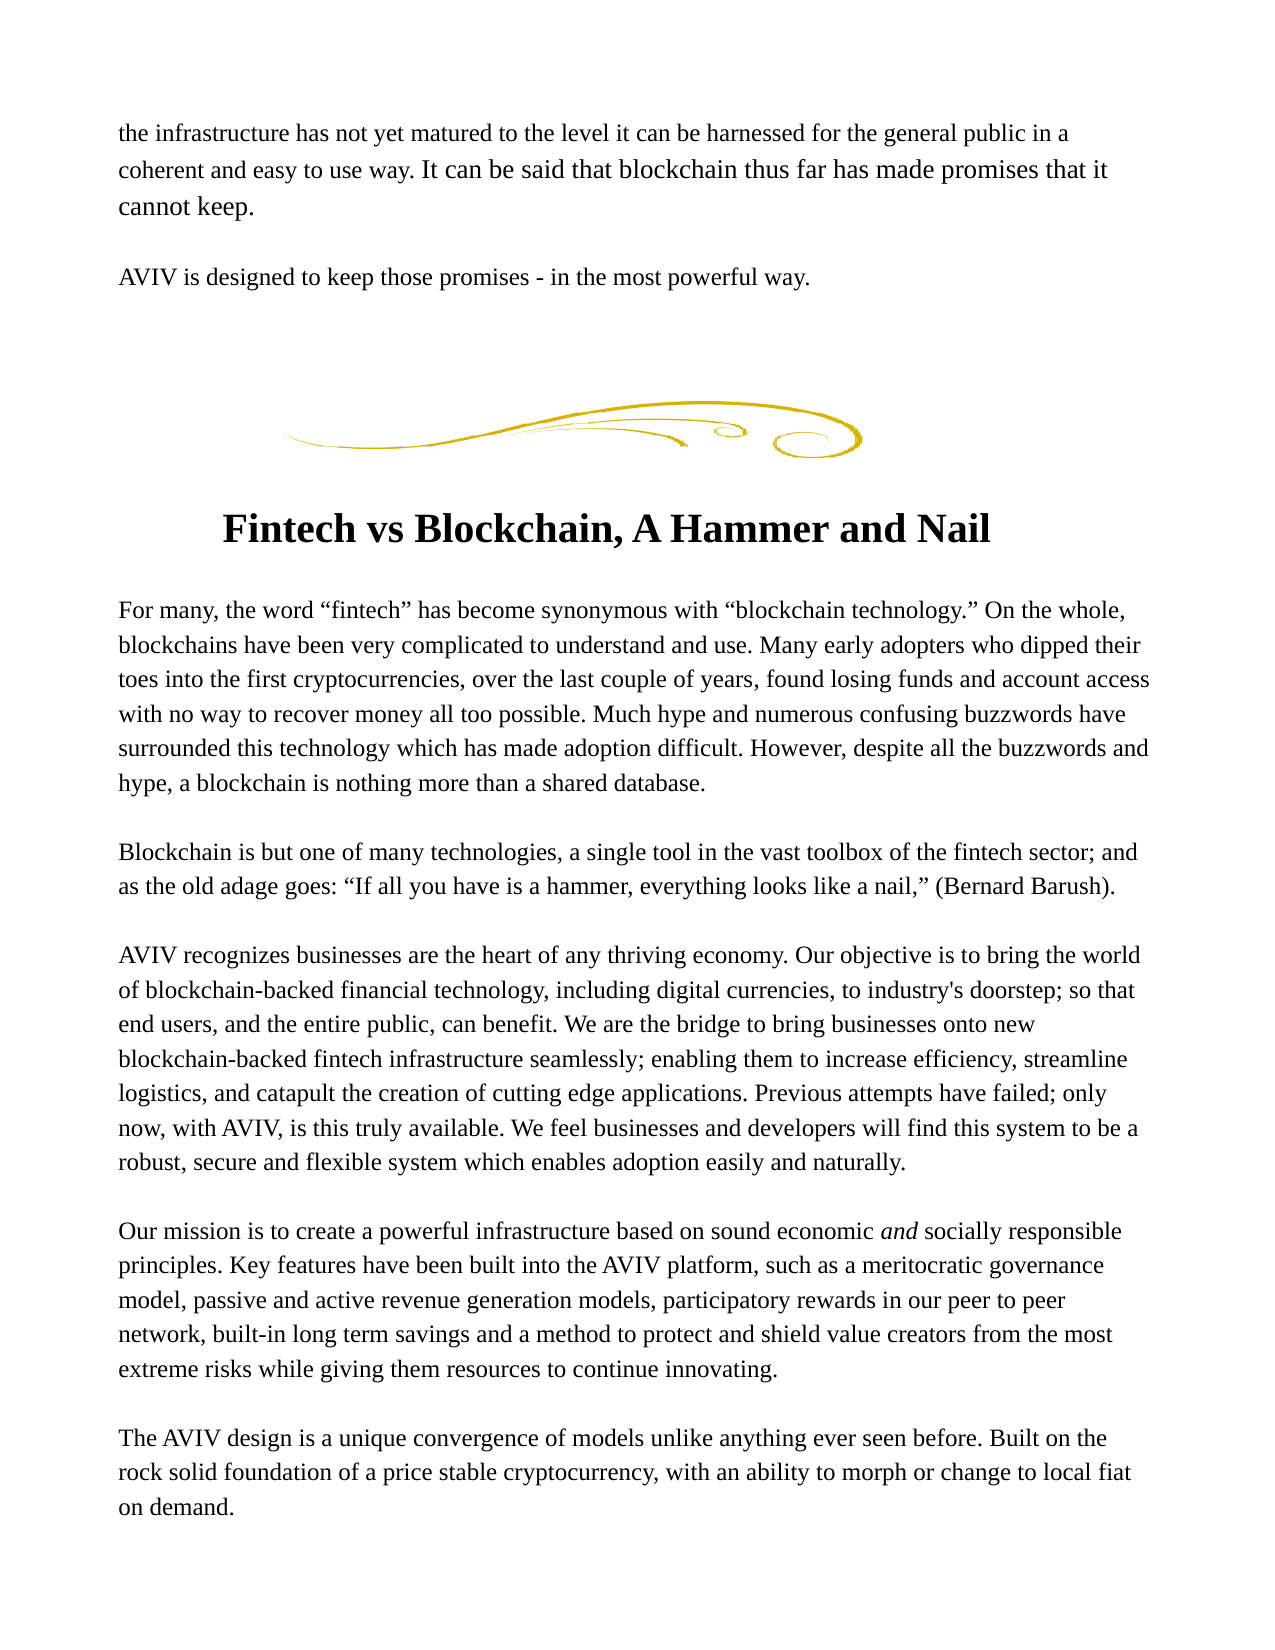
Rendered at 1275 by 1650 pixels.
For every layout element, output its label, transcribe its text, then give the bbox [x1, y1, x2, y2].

text For many, the word “fintech” has become synonymous with “blockchain technology.” On the whole, blockchains have been very complicated to understand and use. Many early adopters who dipped their toes into the first cryptocurrencies, over the last couple of years, found losing funds and account access with no way to recover money all too possible. Much hype and numerous confusing buzzwords have surrounded this technology which has made adoption difficult. However, despite all the buzzwords and hype, a blockchain is nothing more than a shared database. [118, 596, 1157, 797]
text The AVIV design is a unique convergence of models unlike anything ever seen before. Built on the rock solid foundation of a price stable cryptocurrency, with an ability to morph or change to local fiat on demand. [118, 1423, 1157, 1521]
text Fintech vs Blockchain, A Hammer and Nail [118, 503, 1157, 551]
text the infrastructure has not yet matured to the level it can be harnessed for the general public in a coherent and easy to use way. It can be said that blockchain thus far has made promises that it cannot keep. [118, 118, 1157, 221]
text Our mission is to create a powerful infrastructure based on sound economic and socially responsible principles. Key features have been built into the AVIV platform, such as a meritocratic governance model, passive and active revenue generation models, participatory rewards in our peer to peer network, built-in long term savings and a method to protect and shield value creators from the most extreme risks while giving them resources to continue innovating. [118, 1216, 1157, 1383]
text Blockchain is but one of many technologies, a single tool in the vast toolbox of the fintech sector; and as the old adage goes: “If all you have is a hammer, everything looks like a nail,” (Bernard Barush). [118, 837, 1157, 900]
text AVIV is designed to keep those promises - in the most powerful way. [118, 262, 1157, 291]
text AVIV recognizes businesses are the heart of any thriving economy. Our objective is to bring the world of blockchain-backed financial technology, including digital currencies, to industry's doorstep; so that end users, and the entire public, can benefit. We are the bridge to bring businesses onto new blockchain-backed fintech infrastructure seamlessly; enabling them to increase efficiency, streamline logistics, and catapult the creation of cutting edge applications. Previous attempts have failed; only now, with AVIV, is this truly available. We feel businesses and developers will find this system to be a robust, secure and flexible system which enables adoption easily and naturally. [118, 940, 1157, 1176]
picture [280, 401, 863, 458]
